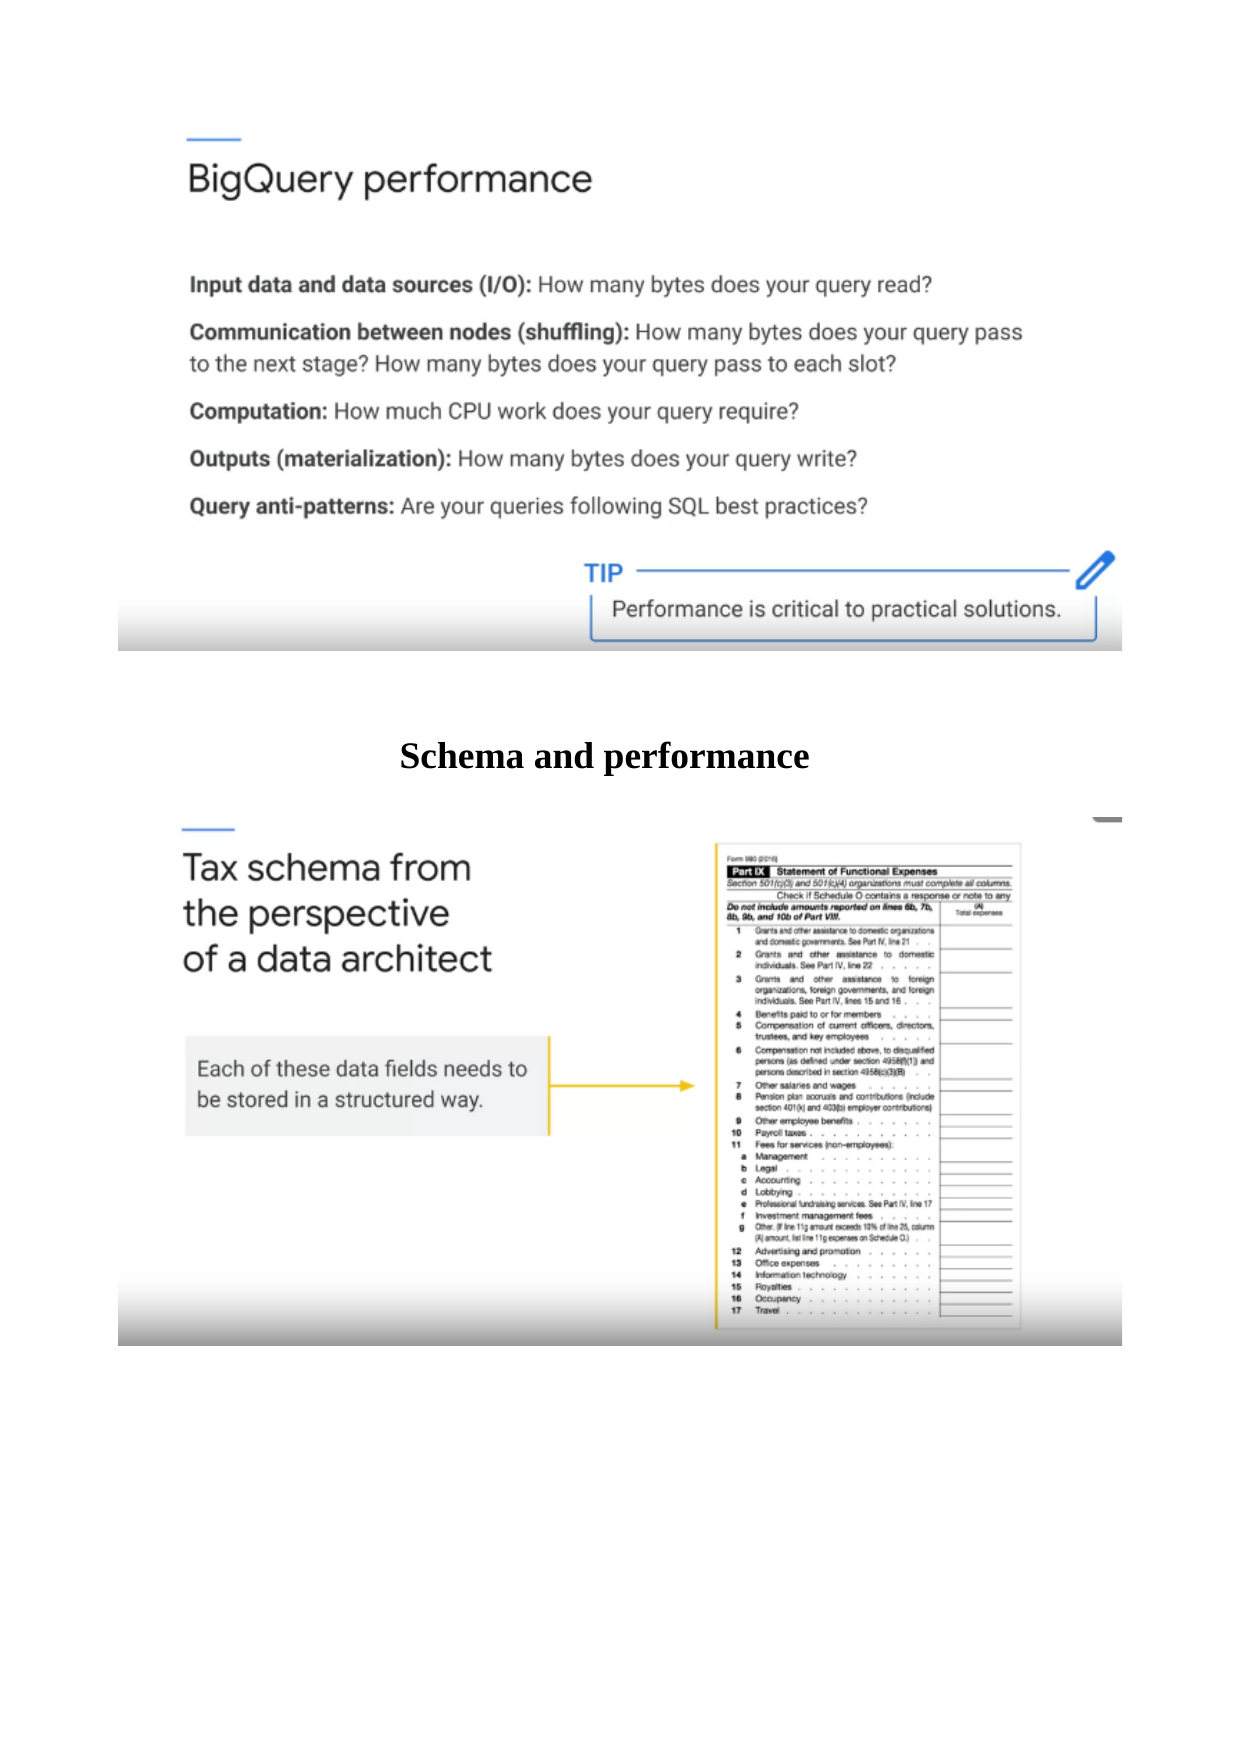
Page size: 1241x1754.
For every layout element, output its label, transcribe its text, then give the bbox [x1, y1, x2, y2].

picture [118, 817, 1123, 1346]
subtitle Schema and performance [118, 733, 1122, 776]
picture [118, 118, 1123, 651]
